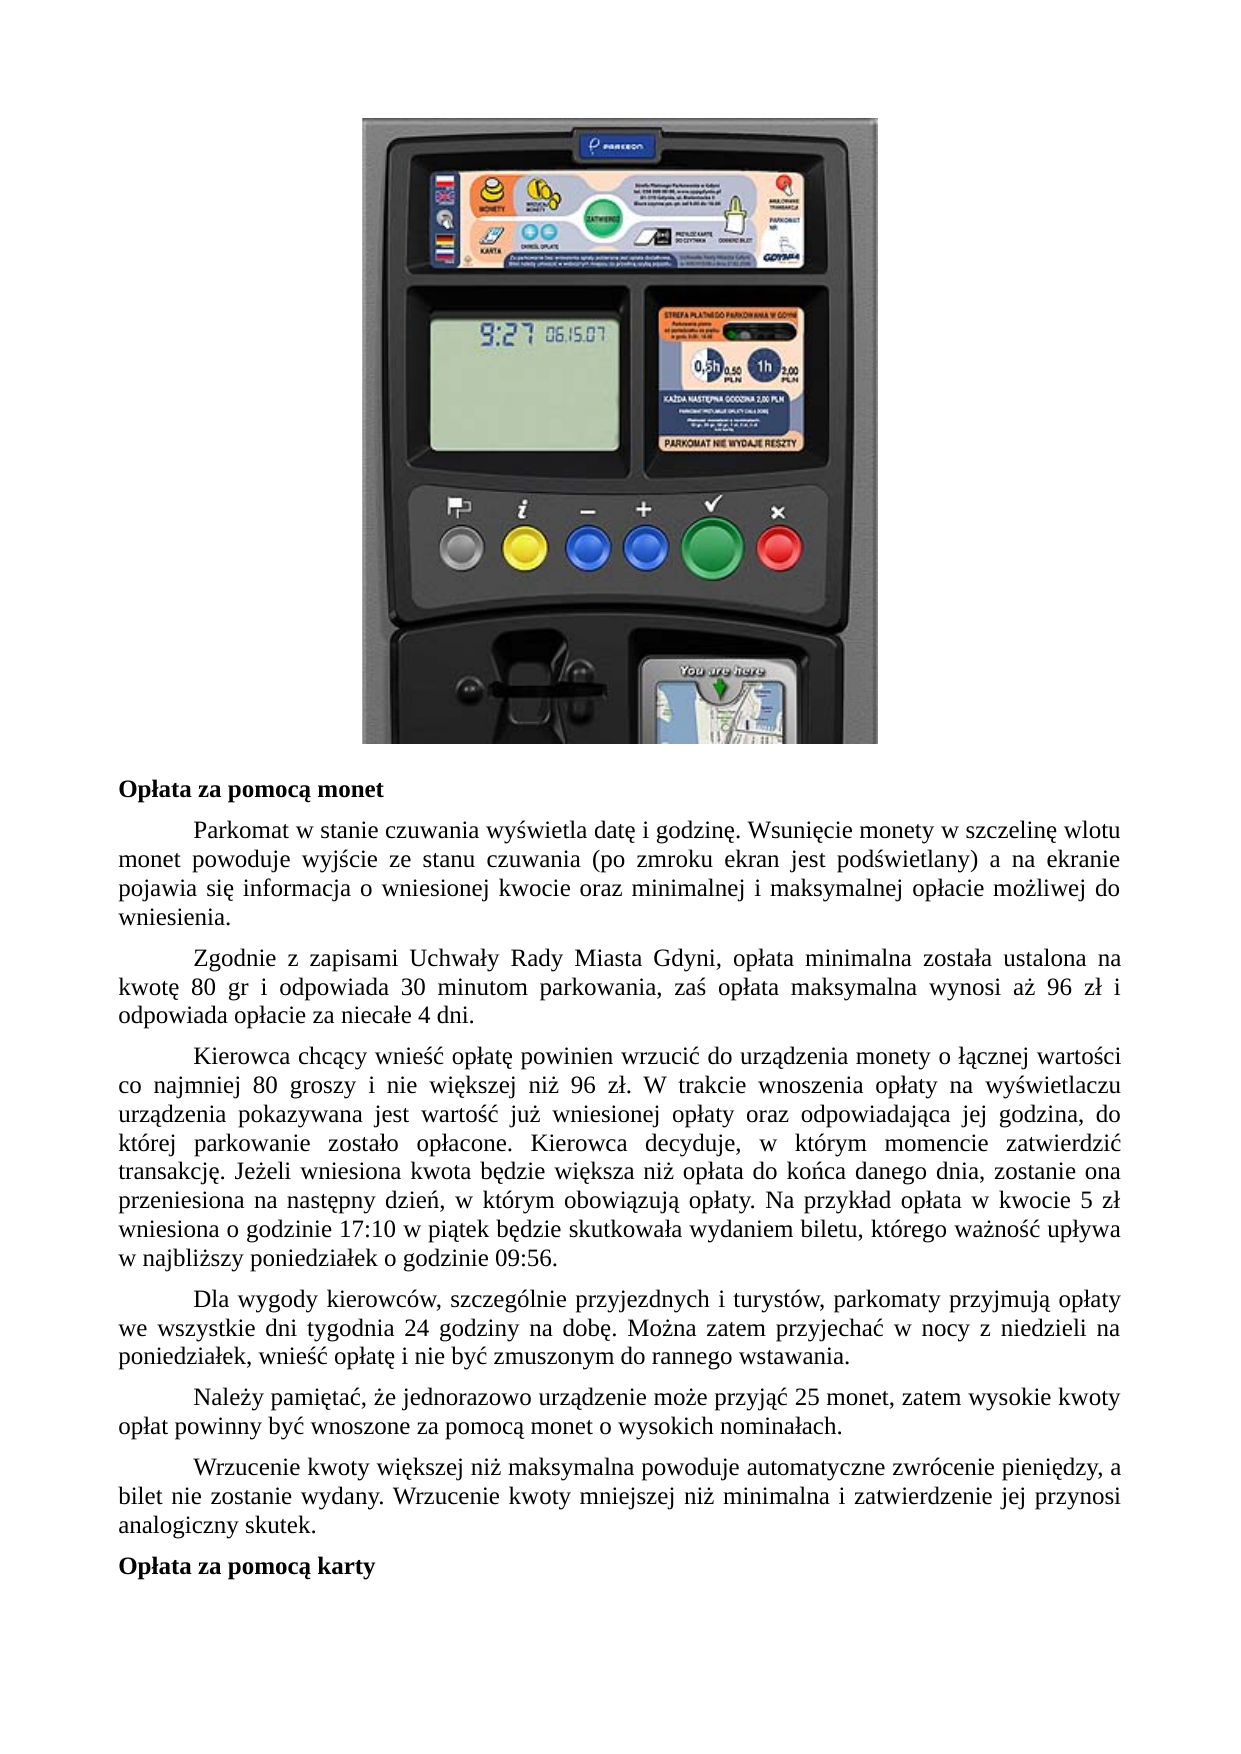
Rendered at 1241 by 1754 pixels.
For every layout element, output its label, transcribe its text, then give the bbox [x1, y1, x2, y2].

text Dla wygody kierowców, szczególnie przyjezdnych i turystów, parkomaty przyjmują opłaty we wszystkie dni tygodnia 24 godziny na dobę. Można zatem przyjechać w nocy z niedzieli na poniedziałek, wnieść opłatę i nie być zmuszonym do rannego wstawania. [118, 1284, 1122, 1370]
text Parkomat w stanie czuwania wyświetla datę i godzinę. Wsunięcie monety w szczelinę wlotu monet powoduje wyjście ze stanu czuwania (po zmroku ekran jest podświetlany) a na ekranie pojawia się informacja o wniesionej kwocie oraz minimalnej i maksymalnej opłacie możliwej do wniesienia. [118, 815, 1122, 930]
picture [362, 118, 878, 744]
text Opłata za pomocą karty [118, 1551, 1122, 1580]
text Opłata za pomocą monet [118, 774, 1122, 803]
text Wrzucenie kwoty większej niż maksymalna powoduje automatyczne zwrócenie pieniędzy, a bilet nie zostanie wydany. Wrzucenie kwoty mniejszej niż minimalna i zatwierdzenie jej przynosi analogiczny skutek. [118, 1452, 1122, 1539]
text Kierowca chcący wnieść opłatę powinien wrzucić do urządzenia monety o łącznej wartości co najmniej 80 groszy i nie większej niż 96 zł. W trakcie wnoszenia opłaty na wyświetlaczu urządzenia pokazywana jest wartość już wniesionej opłaty oraz odpowiadająca jej godzina, do której parkowanie zostało opłacone. Kierowca decyduje, w którym momencie zatwierdzić transakcję. Jeżeli wniesiona kwota będzie większa niż opłata do końca danego dnia, zostanie ona przeniesiona na następny dzień, w którym obowiązują opłaty. Na przykład opłata w kwocie 5 zł wniesiona o godzinie 17:10 w piątek będzie skutkowała wydaniem biletu, którego ważność upływa w najbliższy poniedziałek o godzinie 09:56. [118, 1041, 1122, 1271]
text Zgodnie z zapisami Uchwały Rady Miasta Gdyni, opłata minimalna została ustalona na kwotę 80 gr i odpowiada 30 minutom parkowania, zaś opłata maksymalna wynosi aż 96 zł i odpowiada opłacie za niecałe 4 dni. [118, 943, 1122, 1029]
text Należy pamiętać, że jednorazowo urządzenie może przyjąć 25 monet, zatem wysokie kwoty opłat powinny być wnoszone za pomocą monet o wysokich nominałach. [118, 1382, 1122, 1440]
